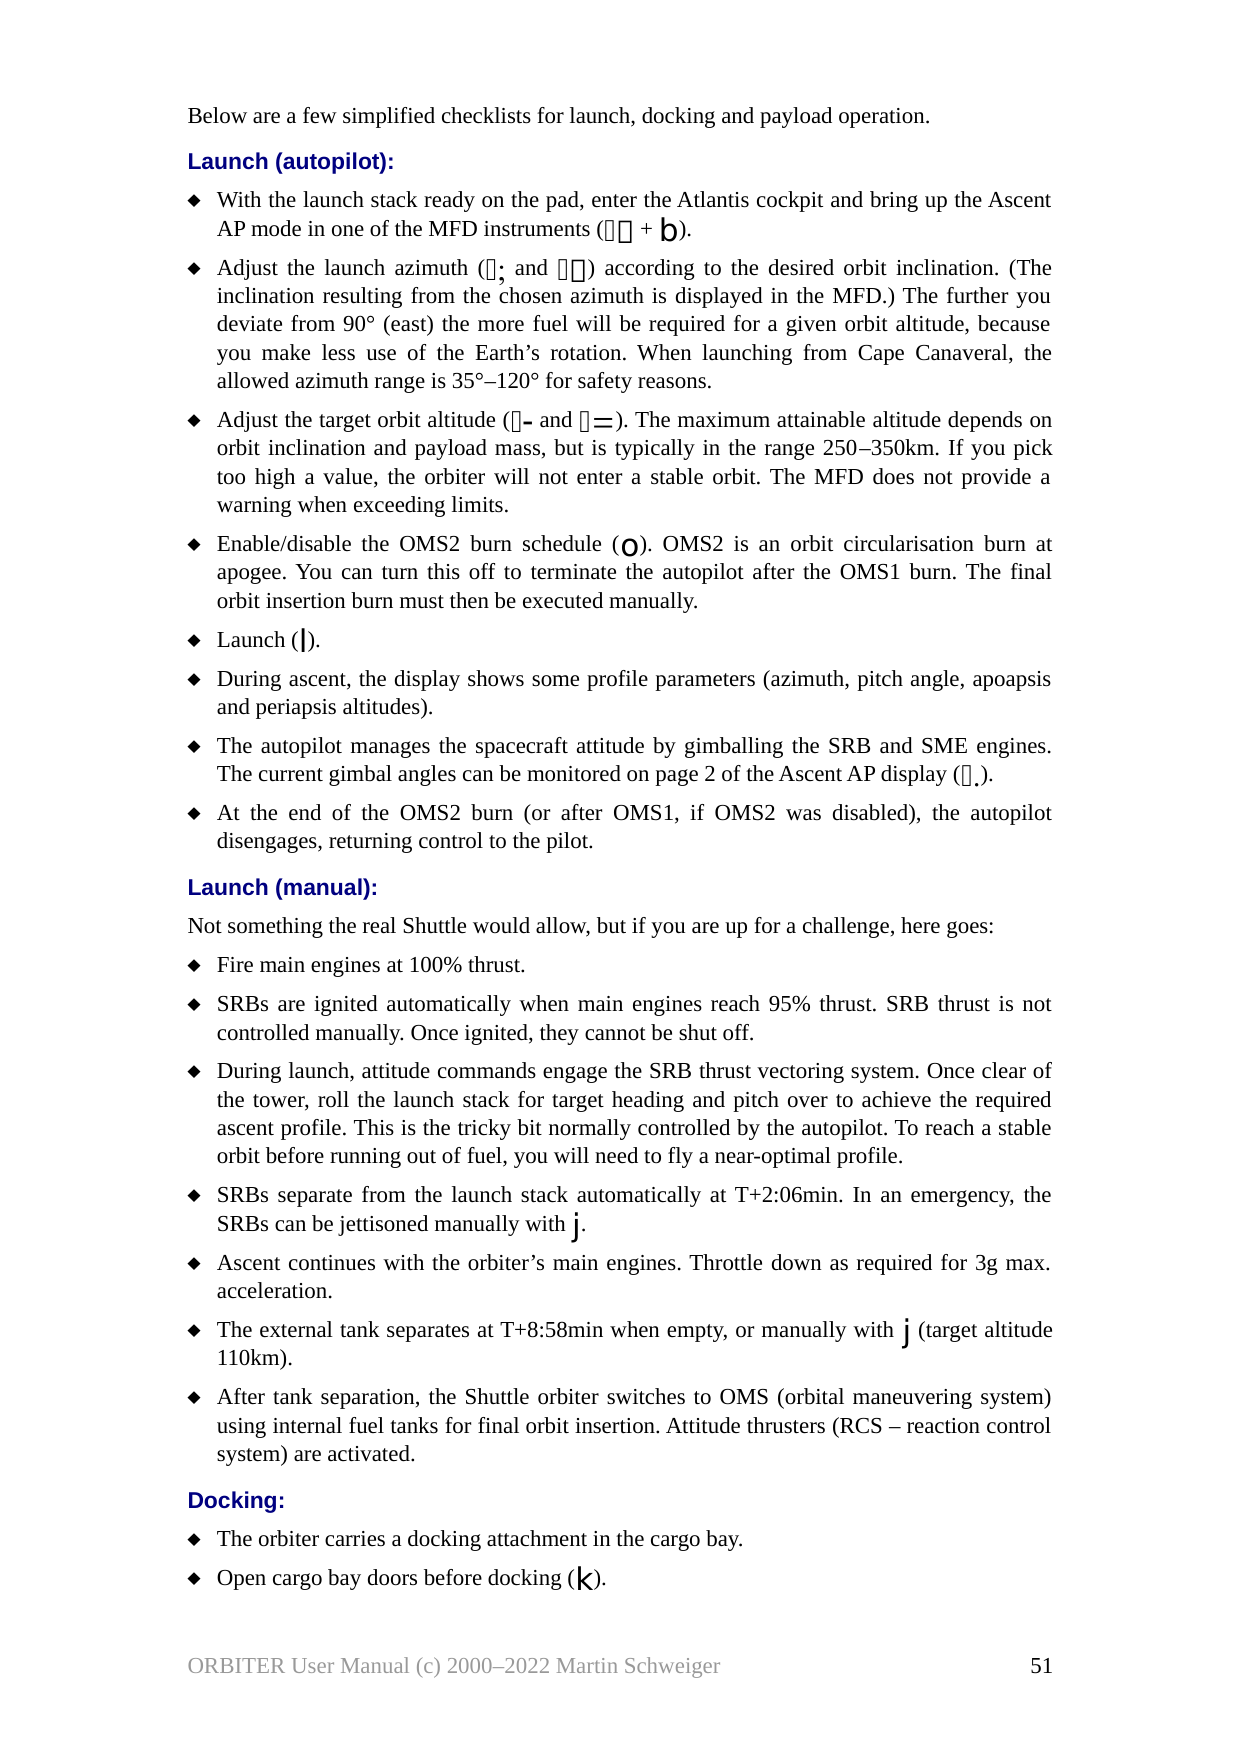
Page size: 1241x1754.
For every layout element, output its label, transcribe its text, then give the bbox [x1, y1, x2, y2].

list Ascent continues with the orbiter’s main engines. Throttle down as required for 3g max. acceleration. [187, 1247, 1053, 1304]
list During ascent, the display shows some profile parameters (azimuth, pitch angle, apoapsis and periapsis altitudes). [187, 663, 1053, 720]
list Adjust the launch azimuth (; and ) according to the desired orbit inclination. (The inclination resulting from the chosen azimuth is displayed in the MFD.) The further you deviate from 90° (east) the more fuel will be required for a given orbit altitude, because you make less use of the Earth’s rotation. When launching from Cape Canaveral, the allowed azimuth range is 35°–120° for safety reasons. [187, 252, 1053, 394]
subtitle Launch (autopilot): [187, 148, 1053, 174]
list Fire main engines at 100% thrust. [187, 950, 1053, 978]
list Adjust the target orbit altitude (- and =). The maximum attainable altitude depends on orbit inclination and payload mass, but is typically in the range 250–350km. If you pick too high a value, the orbiter will not enter a stable orbit. The MFD does not provide a warning when exceeding limits. [187, 405, 1053, 518]
list Enable/disable the OMS2 burn schedule (o). OMS2 is an orbit circularisation burn at apogee. You can turn this off to terminate the autopilot after the OMS1 burn. The final orbit insertion burn must then be executed manually. [187, 529, 1053, 614]
list With the launch stack ready on the pad, enter the Atlantis cockpit and bring up the Ascent AP mode in one of the MFD instruments ( + b). [187, 185, 1053, 242]
list Launch (l). [187, 624, 1053, 653]
list At the end of the OMS2 burn (or after OMS1, if OMS2 was disabled), the autopilot disengages, returning control to the pilot. [187, 798, 1053, 854]
list During launch, attitude commands engage the SRB thrust vectoring system. Once clear of the tower, roll the launch stack for target heading and pitch over to achieve the required ascent profile. This is the tricky bit normally controlled by the autopilot. To reach a stable orbit before running out of fuel, you will need to fly a near-optimal profile. [187, 1056, 1053, 1169]
subtitle Launch (manual): [187, 874, 1053, 900]
subtitle Docking: [187, 1487, 1053, 1513]
list After tank separation, the Shuttle orbiter switches to OMS (orbital maneuvering system) using internal fuel tanks for final orbit insertion. Attitude thrusters (RCS – reaction control system) are activated. [187, 1382, 1053, 1467]
text Not something the real Shuttle would allow, but if you are up for a challenge, here goes: [187, 911, 1053, 939]
text Below are a few simplified checklists for launch, docking and payload operation. [187, 100, 1053, 129]
list SRBs are ignited automatically when main engines reach 95% thrust. SRB thrust is not controlled manually. Once ignited, they cannot be shut off. [187, 989, 1053, 1046]
list The external tank separates at T+8:58min when empty, or manually with j (target altitude 110km). [187, 1315, 1053, 1371]
list The autopilot manages the spacecraft attitude by gimballing the SRB and SME engines. The current gimbal angles can be monitored on page 2 of the Ascent AP display (.). [187, 731, 1053, 787]
list The orbiter carries a docking attachment in the cargo bay. [187, 1523, 1053, 1552]
list Open cargo bay doors before docking (k). [187, 1562, 1053, 1591]
list SRBs separate from the launch stack automatically at T+2:06min. In an emergency, the SRBs can be jettisoned manually with j. [187, 1180, 1053, 1237]
